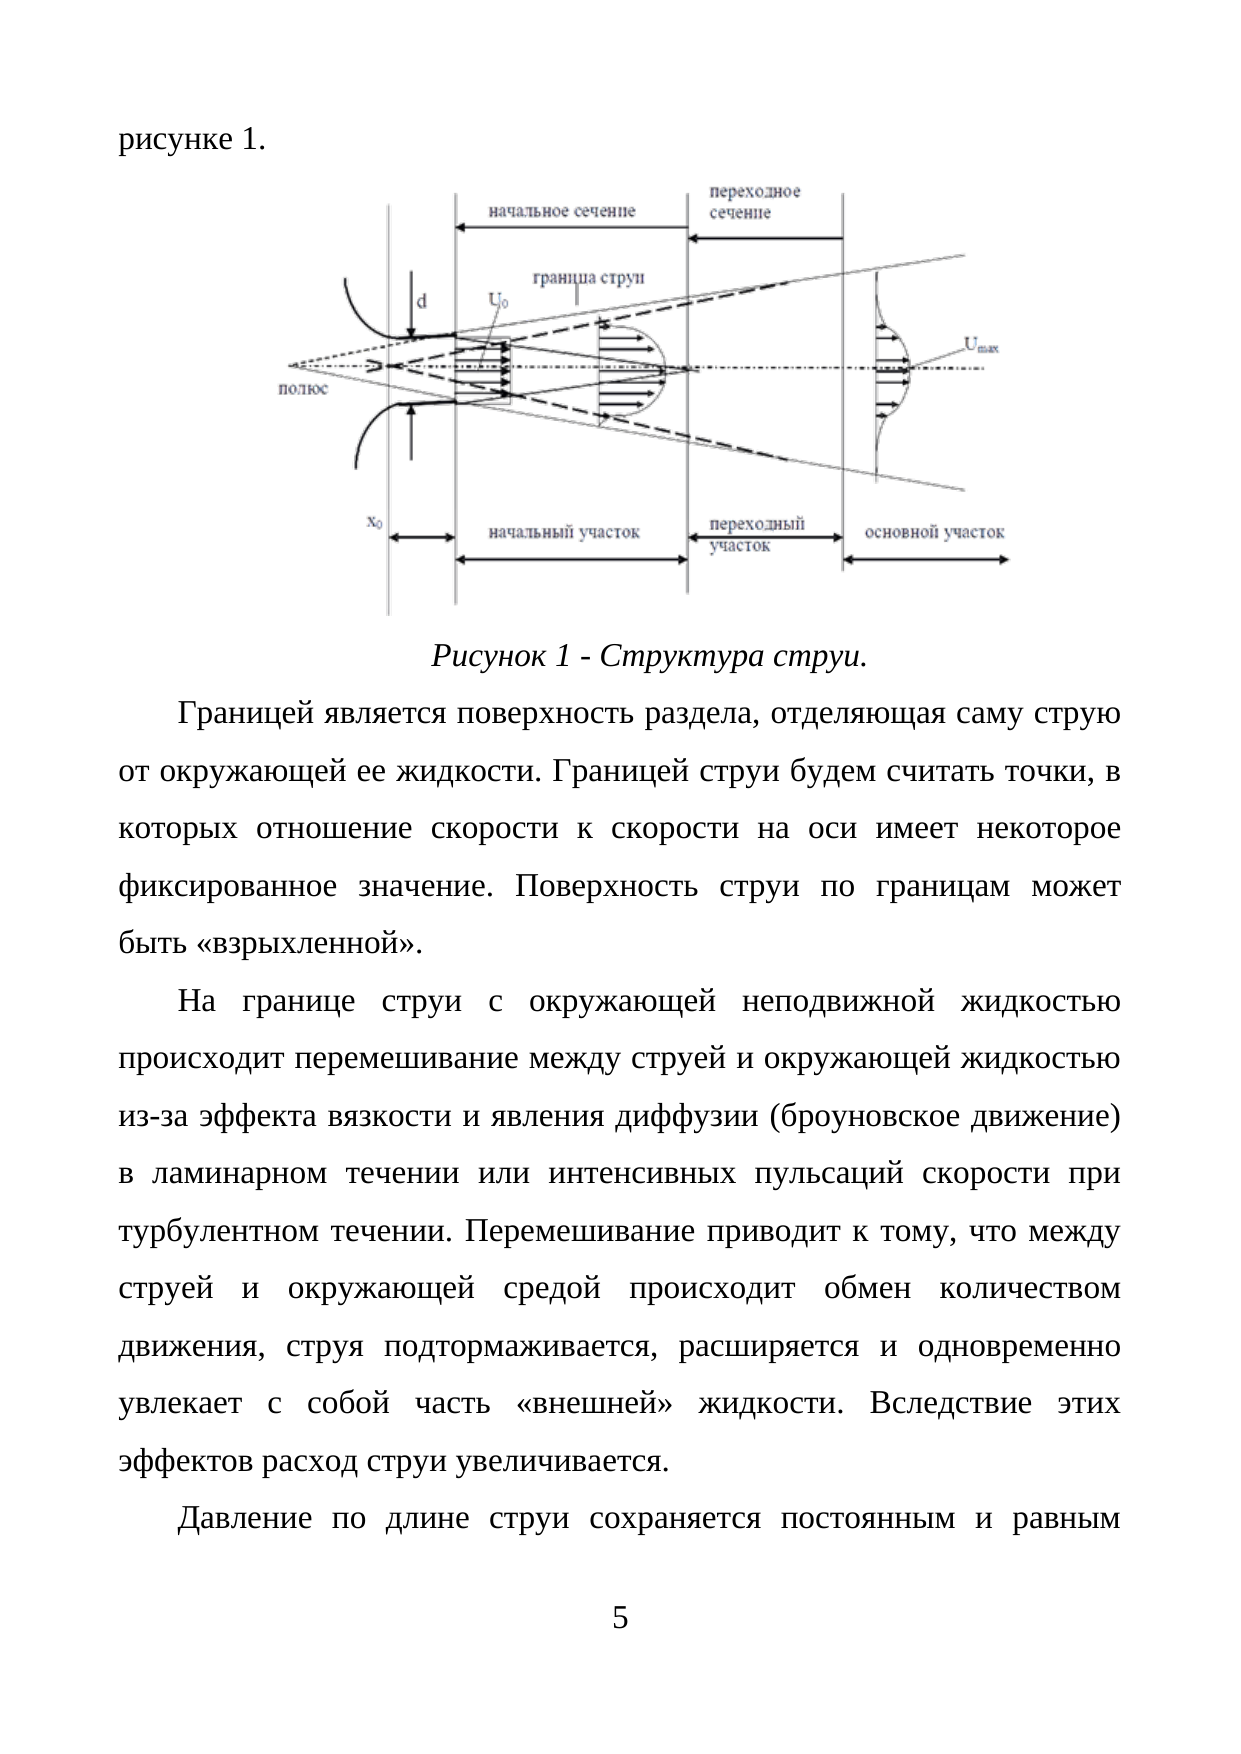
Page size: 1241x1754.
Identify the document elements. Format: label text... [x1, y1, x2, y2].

text Давление по длине струи сохраняется постоянным и равным [118, 1498, 1122, 1536]
text рисунке 1. [118, 118, 1122, 156]
text На границе струи с окружающей неподвижной жидкостью происходит перемешивание между струей и окружающей жидкостью из-за эффекта вязкости и явления диффузии (броуновское движение) в ламинарном течении или интенсивных пульсаций скорости при турбулентном течении. Перемешивание приводит к тому, что между струей и окружающей средой происходит обмен количеством движения, струя подтормаживается, расширяется и одновременно увлекает с собой часть «внешней» жидкости. Вследствие этих эффектов расход струи увеличивается. [118, 980, 1122, 1478]
text Рисунок 1 - Структура струи. [118, 635, 1122, 673]
text Границей является поверхность раздела, отделяющая саму струю от окружающей ее жидкости. Границей струи будем считать точки, в которых отношение скорости к скорости на оси имеет некоторое фиксированное значение. Поверхность струи по границам может быть «взрыхленной». [118, 693, 1122, 961]
picture [267, 175, 1032, 616]
